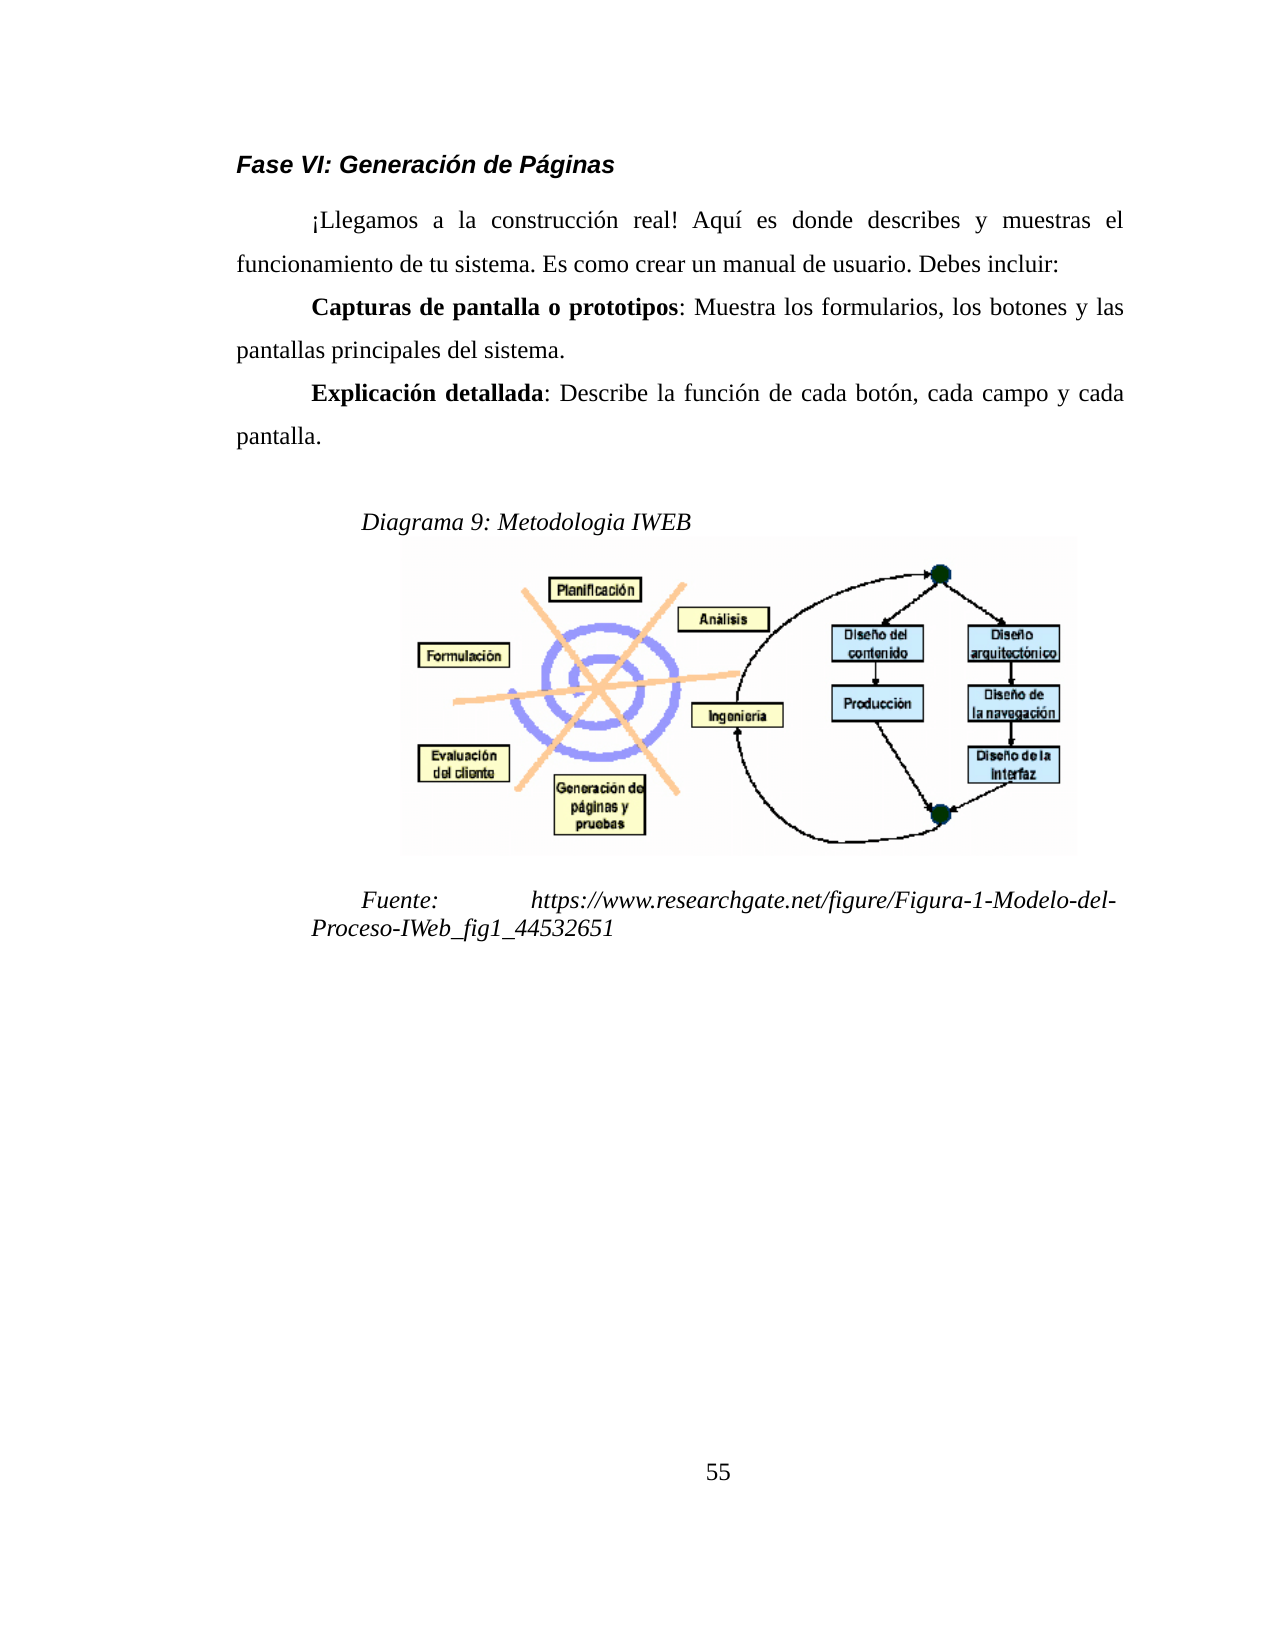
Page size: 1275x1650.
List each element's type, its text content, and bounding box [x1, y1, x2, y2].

text Diagrama 9: Metodologia IWEB [311, 507, 1116, 536]
text Fuente: https://www.researchgate.net/figure/Figura-1-Modelo-del-Proceso-IWeb_fig1_44532651 [311, 885, 1116, 942]
subtitle Fase VI: Generación de Páginas [236, 150, 1125, 179]
text Capturas de pantalla o prototipos: Muestra los formularios, los botones y las pantallas principales del sistema. [236, 292, 1125, 364]
picture [400, 536, 1078, 856]
text Explicación detallada: Describe la función de cada botón, cada campo y cada pantalla. [236, 378, 1125, 450]
text ¡Llegamos a la construcción real! Aquí es donde describes y muestras el funcionamiento de tu sistema. Es como crear un manual de usuario. Debes incluir: [236, 206, 1125, 277]
